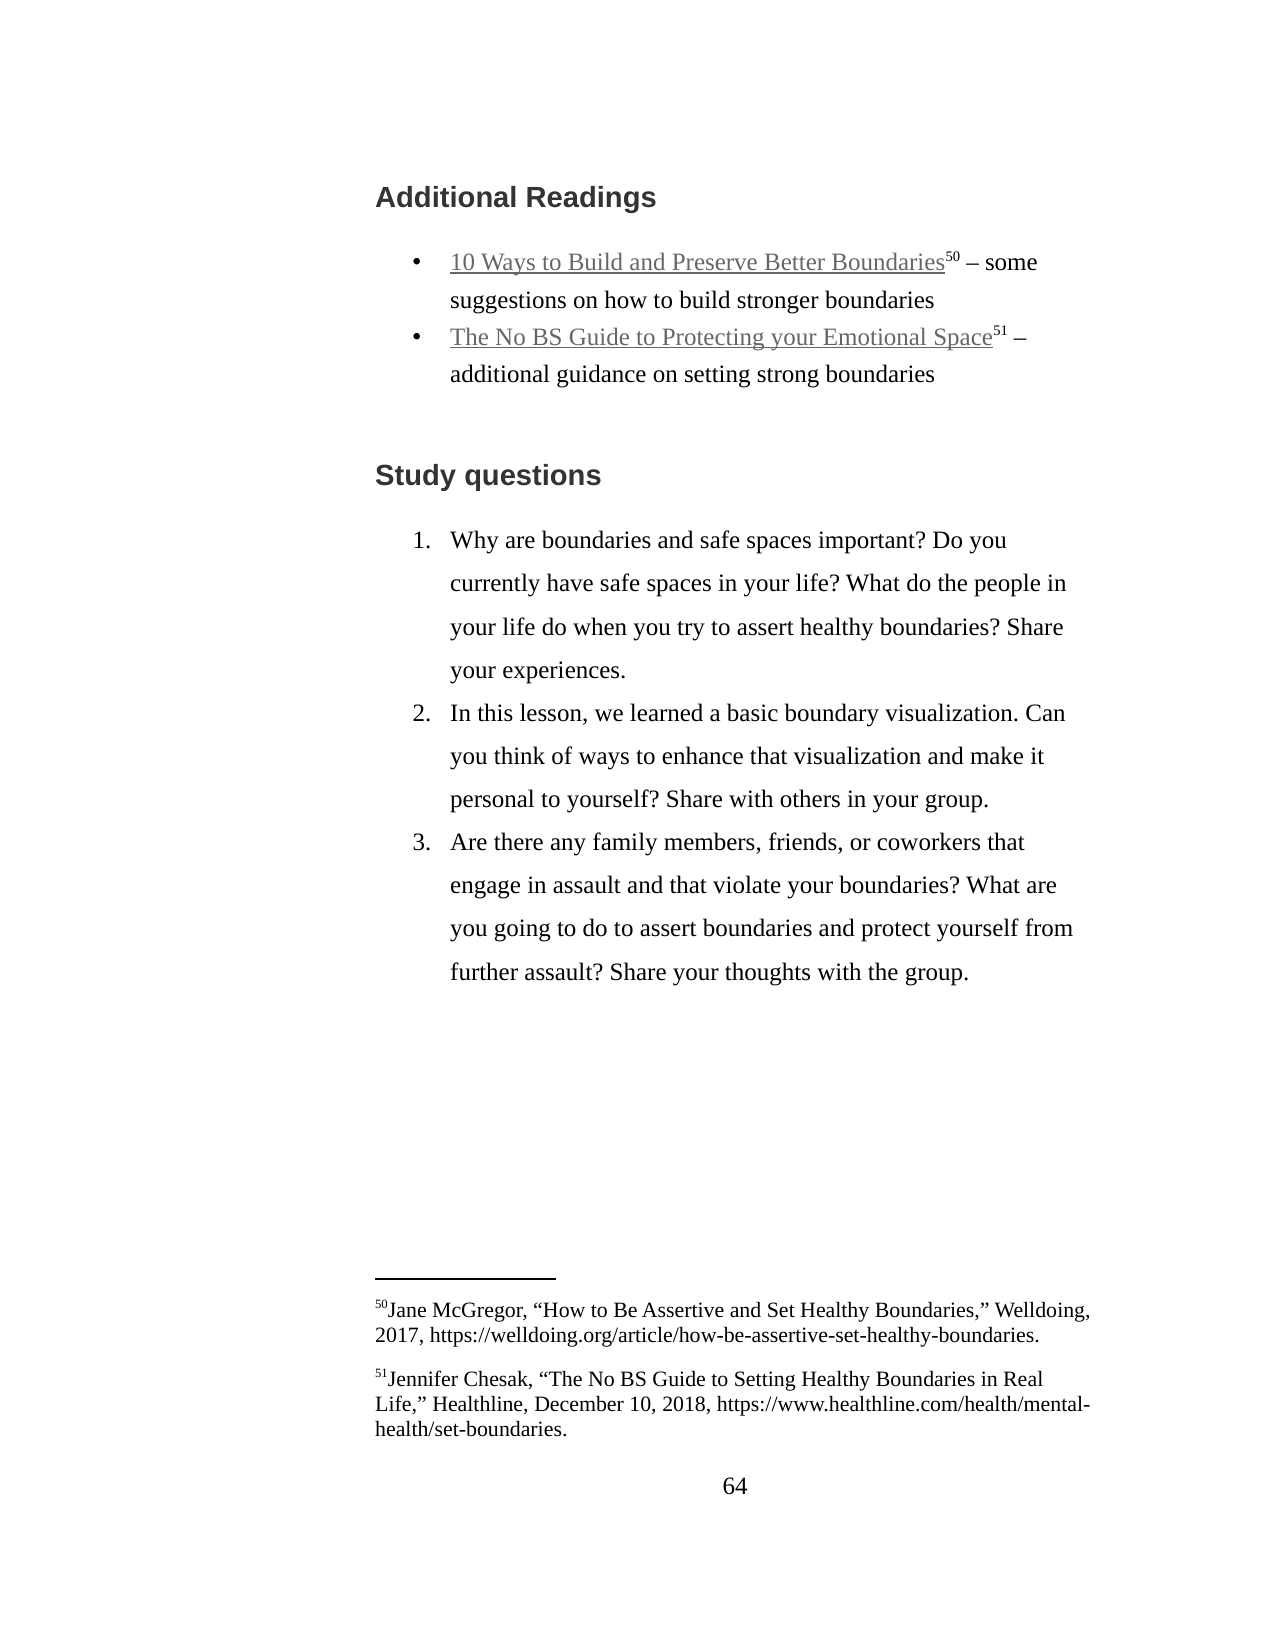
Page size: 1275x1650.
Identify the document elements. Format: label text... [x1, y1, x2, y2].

list In this lesson, we learned a basic boundary visualization. Can you think of ways to enhance that visualization and make it personal to yourself? Share with others in your group. [412, 698, 1095, 813]
list 10 Ways to Build and Preserve Better Boundaries – some suggestions on how to build stronger boundaries [412, 247, 1095, 313]
subtitle Additional Readings [375, 180, 1095, 213]
list Are there any family members, friends, or coworkers that engage in assault and that violate your boundaries? What are you going to do to assert boundaries and protect yourself from further assault? Share your thoughts with the group. [412, 827, 1095, 985]
list The No BS Guide to Protecting your Emotional Space – additional guidance on setting strong boundaries [412, 322, 1095, 425]
subtitle Study questions [375, 458, 1095, 491]
list Jane McGregor, “How to Be Assertive and Set Healthy Boundaries,” Welldoing, 2017, https://welldoing.org/article/how-be-assertive-set-healthy-boundaries. [375, 1297, 1095, 1348]
list Why are boundaries and safe spaces important? Do you currently have safe spaces in your life? What do the people in your life do when you try to assert healthy boundaries? Share your experiences. [412, 525, 1095, 683]
list Jennifer Chesak, “The No BS Guide to Setting Healthy Boundaries in Real Life,” Healthline, December 10, 2018, https://www.healthline.com/health/mental-health/set-boundaries. [567, 1366, 1095, 1441]
